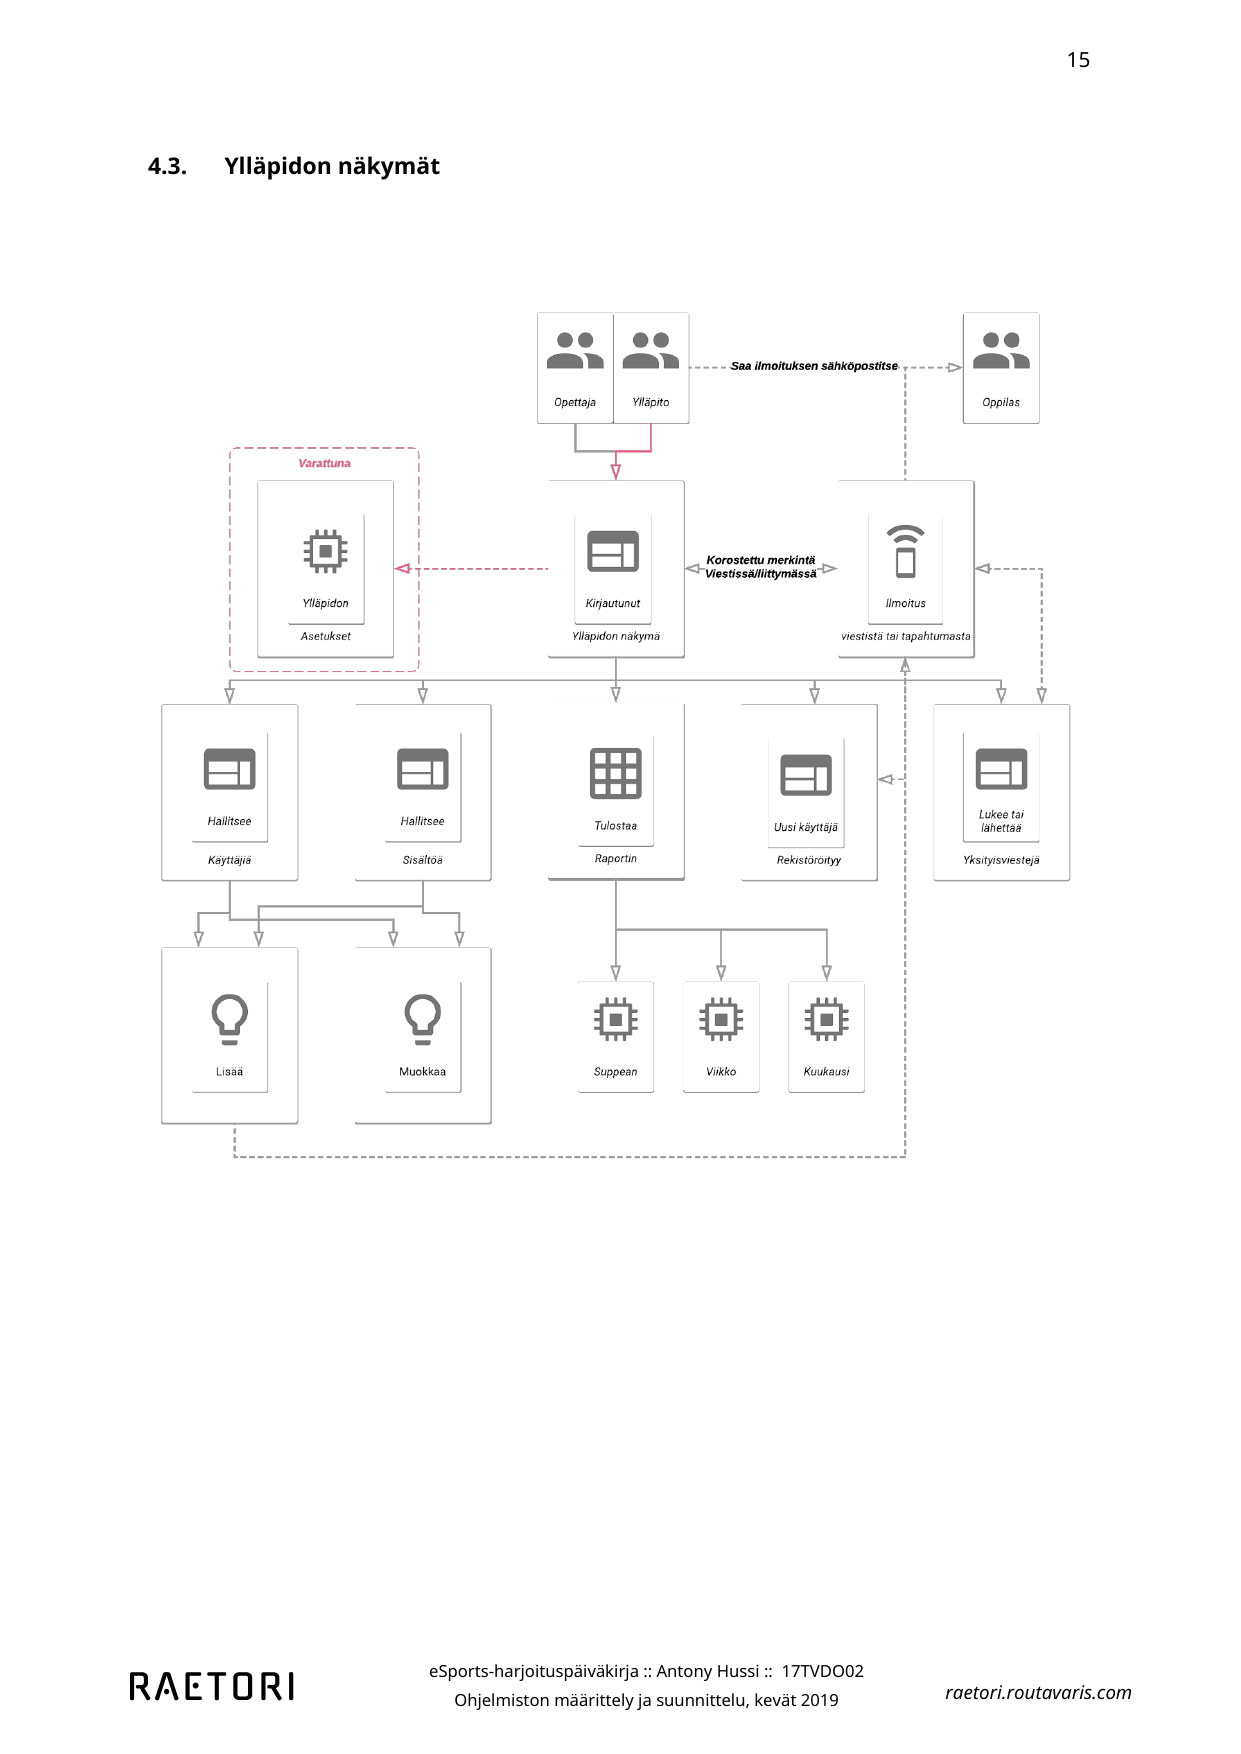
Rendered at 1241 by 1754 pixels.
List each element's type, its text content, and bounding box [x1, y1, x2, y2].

picture [121, 1665, 303, 1707]
picture [150, 193, 1083, 1158]
subtitle Ylläpidon näkymät [187, 150, 1090, 181]
